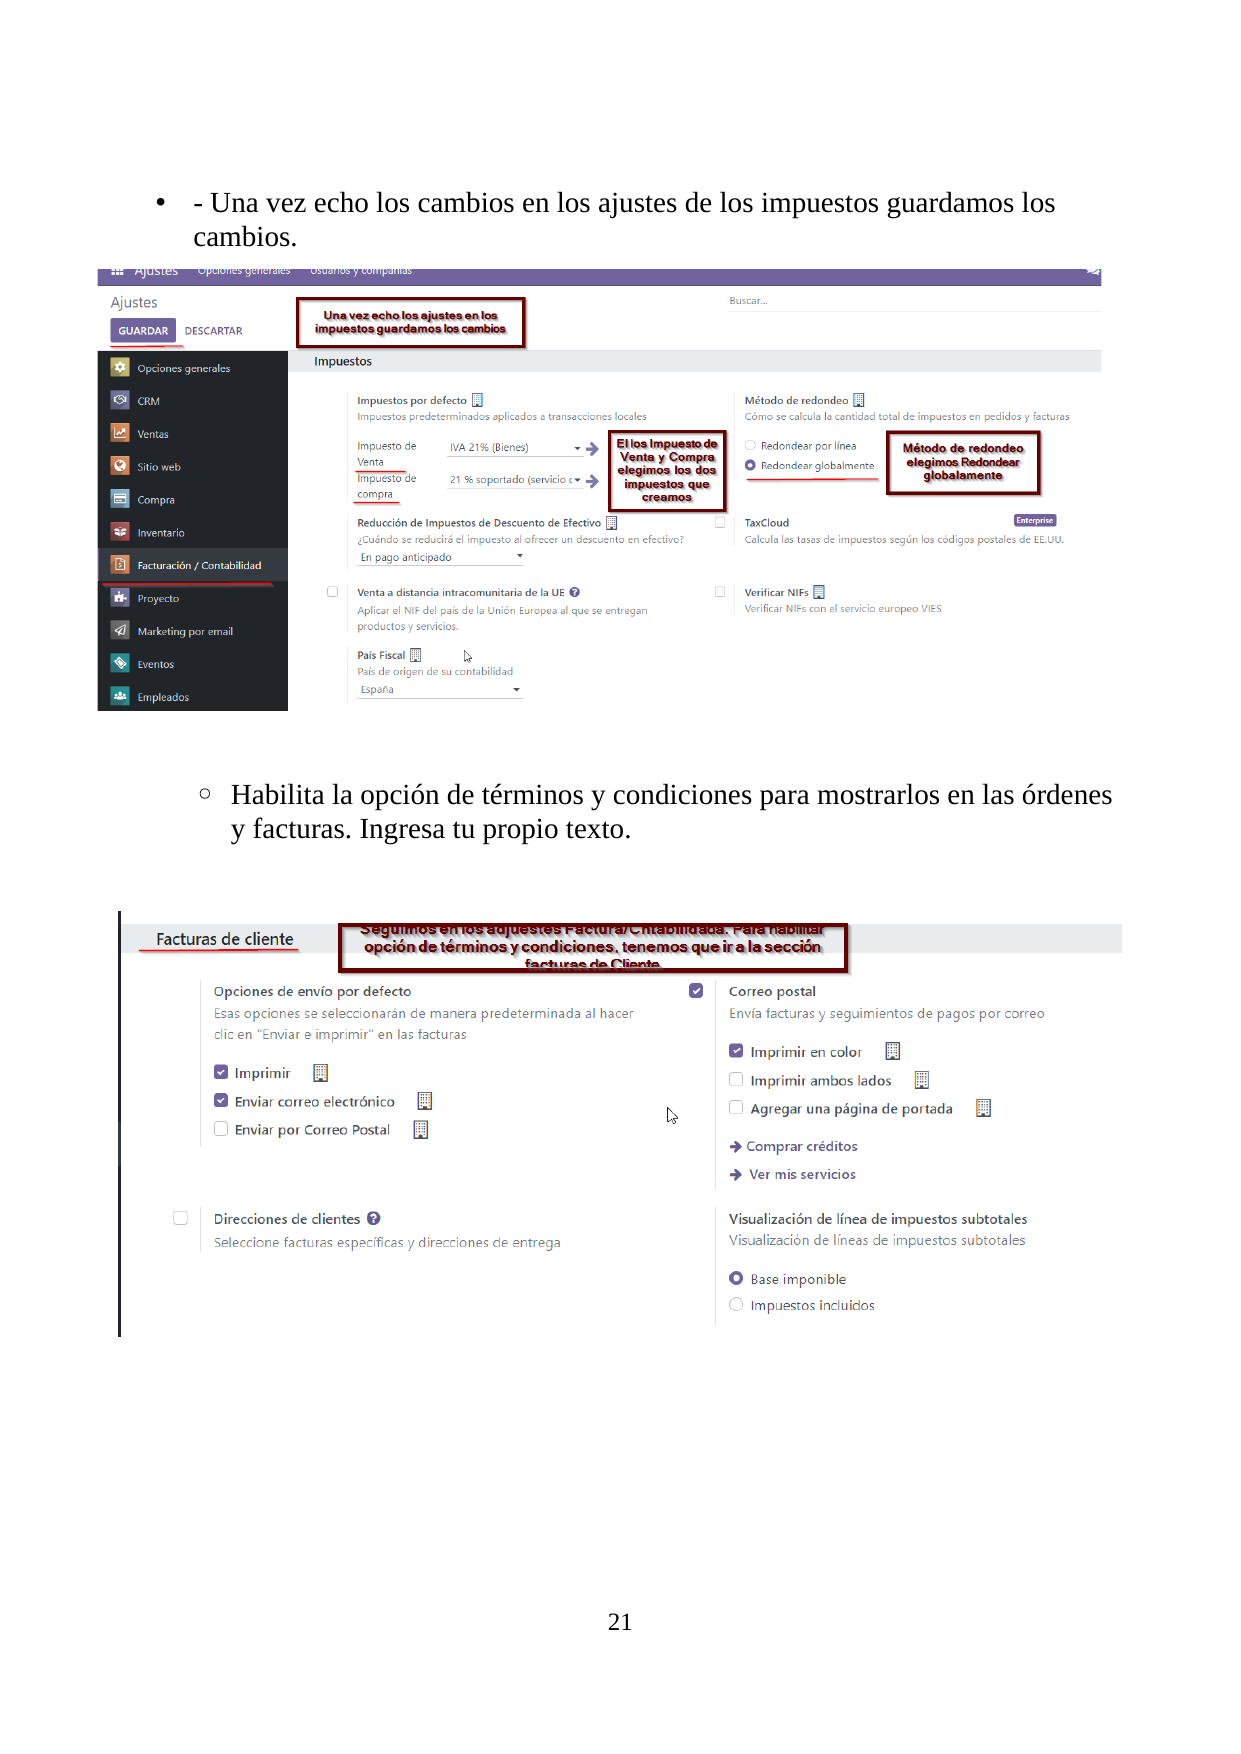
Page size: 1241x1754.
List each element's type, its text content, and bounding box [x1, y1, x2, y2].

picture [97, 269, 1102, 711]
list y facturas. Ingresa tu propio texto. [193, 811, 1122, 845]
picture [118, 911, 1123, 1337]
list Habilita la opción de términos y condiciones para mostrarlos en las órdenes [193, 777, 1122, 811]
list - Una vez echo los cambios en los ajustes de los impuestos guardamos los cambios. [156, 185, 1122, 252]
